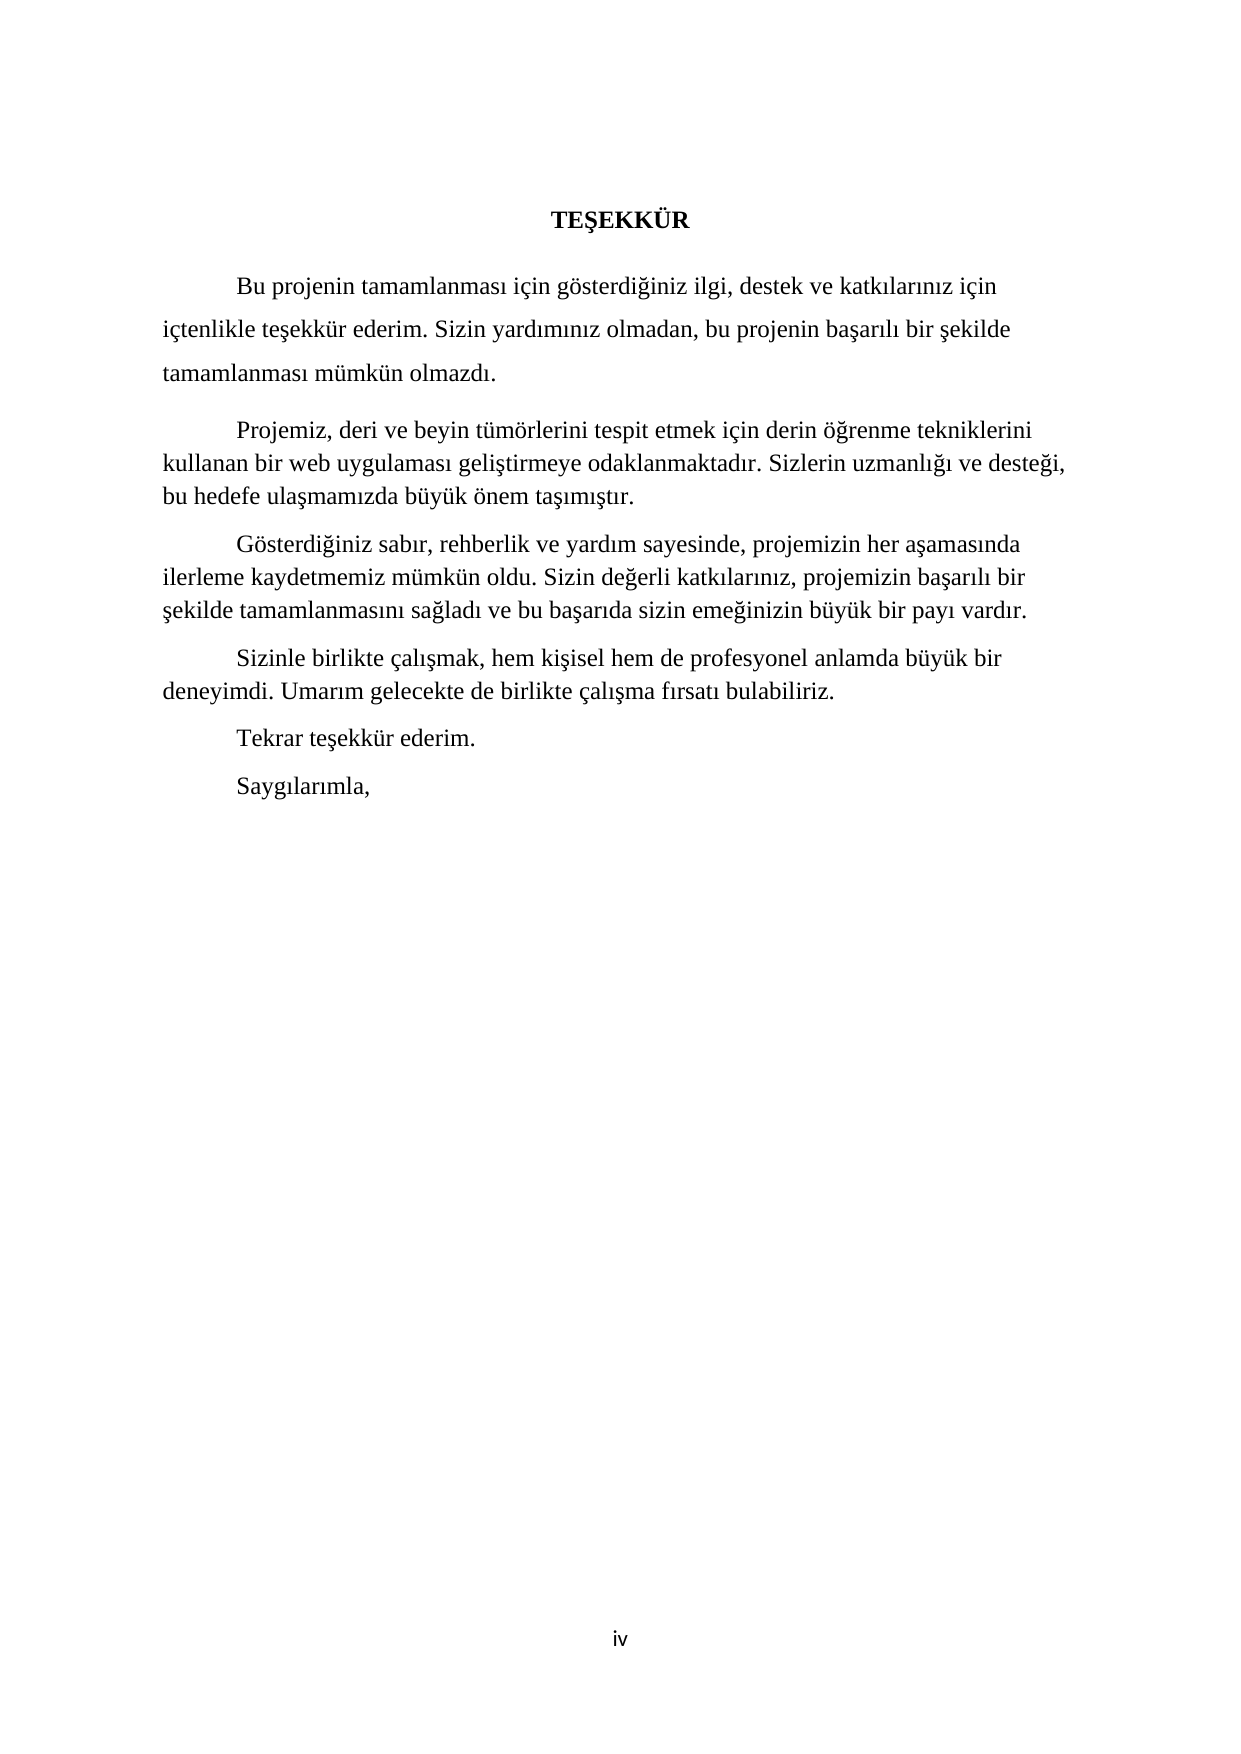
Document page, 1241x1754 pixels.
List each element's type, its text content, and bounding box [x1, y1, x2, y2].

text Gösterdiğiniz sabır, rehberlik ve yardım sayesinde, projemizin her aşamasında ilerleme kaydetmemiz mümkün oldu. Sizin değerli katkılarınız, projemizin başarılı bir şekilde tamamlanmasını sağladı ve bu başarıda sizin emeğinizin büyük bir payı vardır. [162, 529, 1078, 624]
text Sizinle birlikte çalışmak, hem kişisel hem de profesyonel anlamda büyük bir deneyimdi. Umarım gelecekte de birlikte çalışma fırsatı bulabiliriz. [162, 643, 1078, 704]
text TEŞEKKÜR [162, 205, 1078, 234]
text Projemiz, deri ve beyin tümörlerini tespit etmek için derin öğrenme tekniklerini kullanan bir web uygulaması geliştirmeye odaklanmaktadır. Sizlerin uzmanlığı ve desteği, bu hedefe ulaşmamızda büyük önem taşımıştır. [162, 415, 1078, 510]
text Tekrar teşekkür ederim. [162, 723, 1078, 752]
text Saygılarımla, [162, 771, 1078, 800]
text Bu projenin tamamlanması için gösterdiğiniz ilgi, destek ve katkılarınız için içtenlikle teşekkür ederim. Sizin yardımınız olmadan, bu projenin başarılı bir şekilde tamamlanması mümkün olmazdı. [162, 271, 1078, 386]
